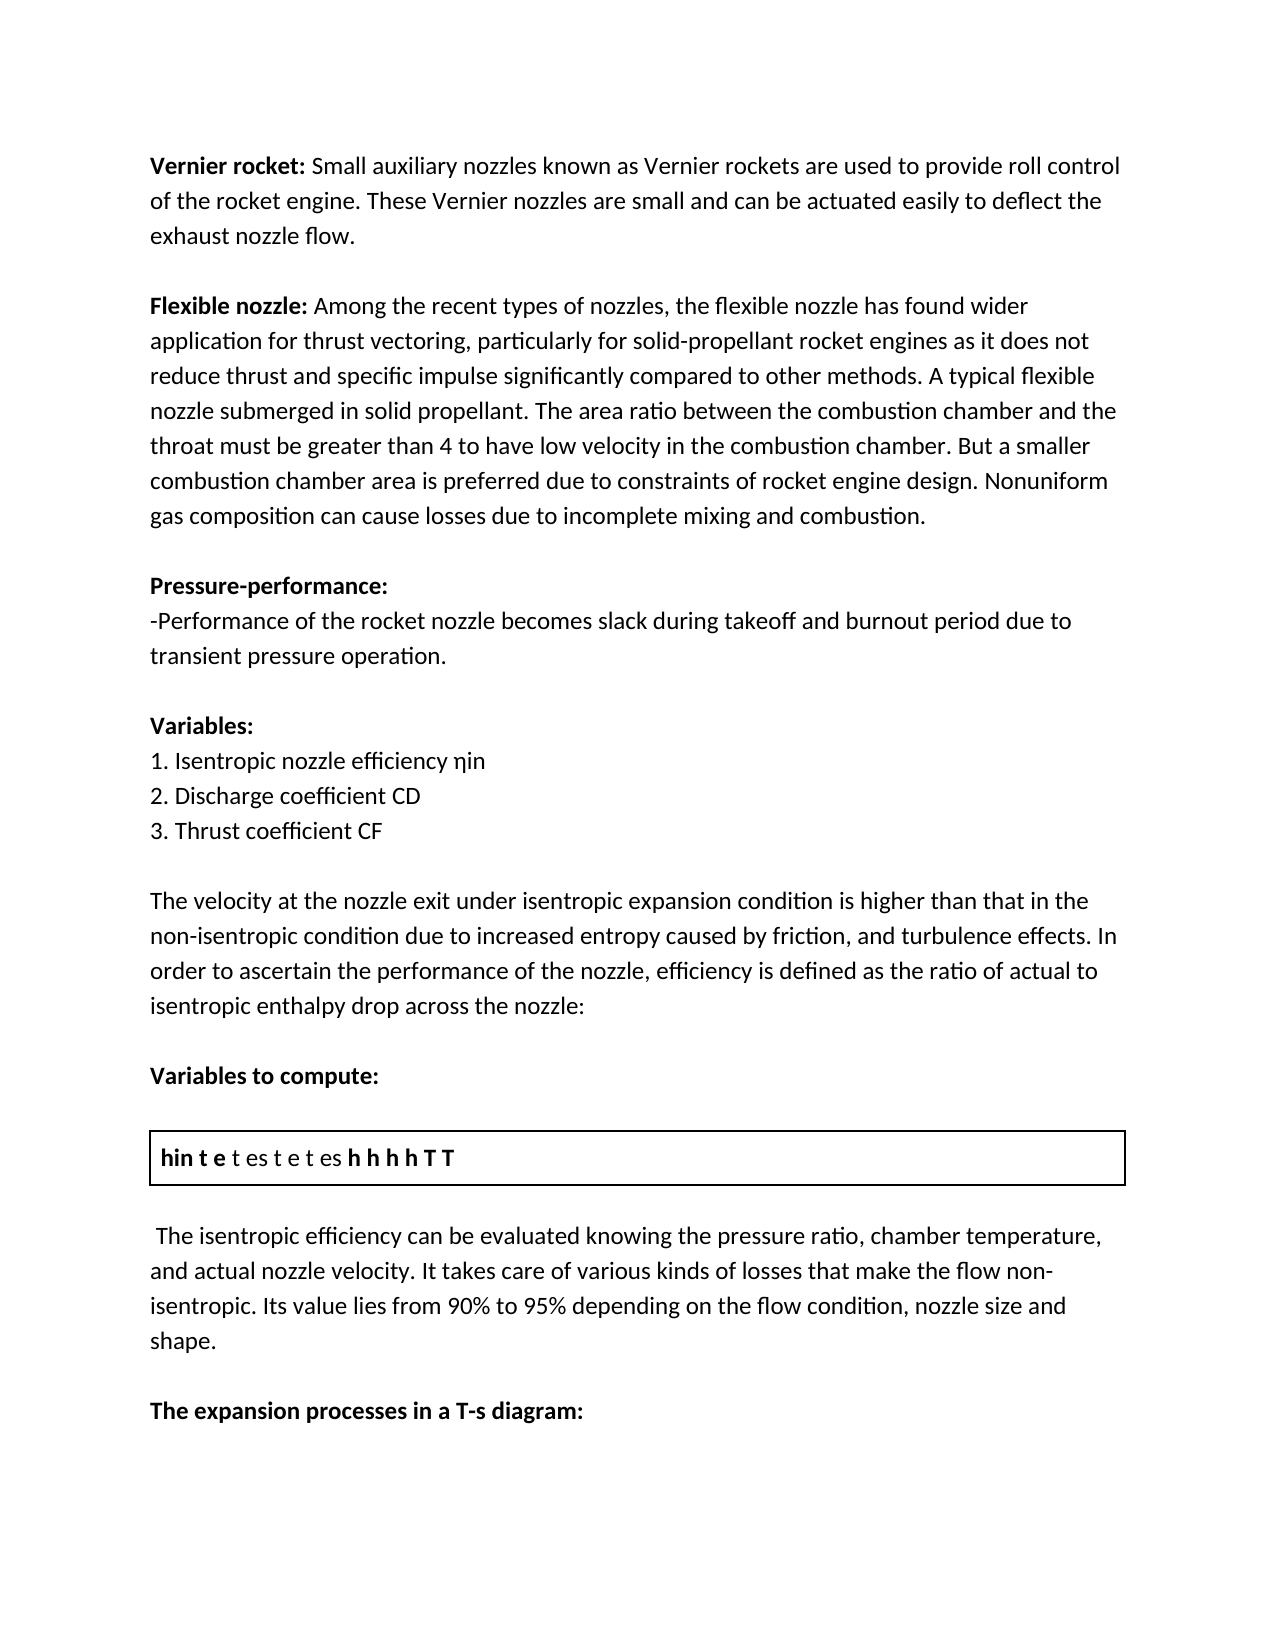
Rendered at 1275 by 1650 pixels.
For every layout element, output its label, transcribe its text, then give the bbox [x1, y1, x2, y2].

text Variables to compute: [150, 1060, 1125, 1091]
text Variables: [150, 710, 1125, 741]
text Flexible nozzle: Among the recent types of nozzles, the flexible nozzle has found wider application for thrust vectoring, particularly for solid-propellant rocket engines as it does not reduce thrust and specific impulse significantly compared to other methods. A typical flexible nozzle submerged in solid propellant. The area ratio between the combustion chamber and the throat must be greater than 4 to have low velocity in the combustion chamber. But a smaller combustion chamber area is preferred due to constraints of rocket engine design. Nonuniform gas composition can cause losses due to incomplete mixing and combustion. [150, 290, 1125, 531]
text The velocity at the nozzle exit under isentropic expansion condition is higher than that in the non-isentropic condition due to increased entropy caused by friction, and turbulence effects. In order to ascertain the performance of the nozzle, efficiency is defined as the ratio of actual to isentropic enthalpy drop across the nozzle: [150, 885, 1125, 1021]
text 1. Isentropic nozzle efficiency ηin [150, 745, 1125, 776]
text 2. Discharge coefficient CD [150, 780, 1125, 811]
text Vernier rocket: Small auxiliary nozzles known as Vernier rockets are used to provide roll control of the rocket engine. These Vernier nozzles are small and can be actuated easily to deflect the exhaust nozzle flow. [150, 150, 1125, 251]
text Pressure-performance: [150, 570, 1125, 601]
text -Performance of the rocket nozzle becomes slack during takeoff and burnout period due to transient pressure operation. [150, 605, 1125, 671]
text The expansion processes in a T-s diagram: [150, 1396, 1125, 1426]
table_header hin t e t es t e t es h h h h T T [151, 1132, 1124, 1183]
text The isentropic efficiency can be evaluated knowing the pressure ratio, chamber temperature, and actual nozzle velocity. It takes care of various kinds of losses that make the flow non-isentropic. Its value lies from 90% to 95% depending on the flow condition, nozzle size and shape. [150, 1221, 1125, 1356]
text 3. Thrust coefficient CF [150, 815, 1125, 846]
